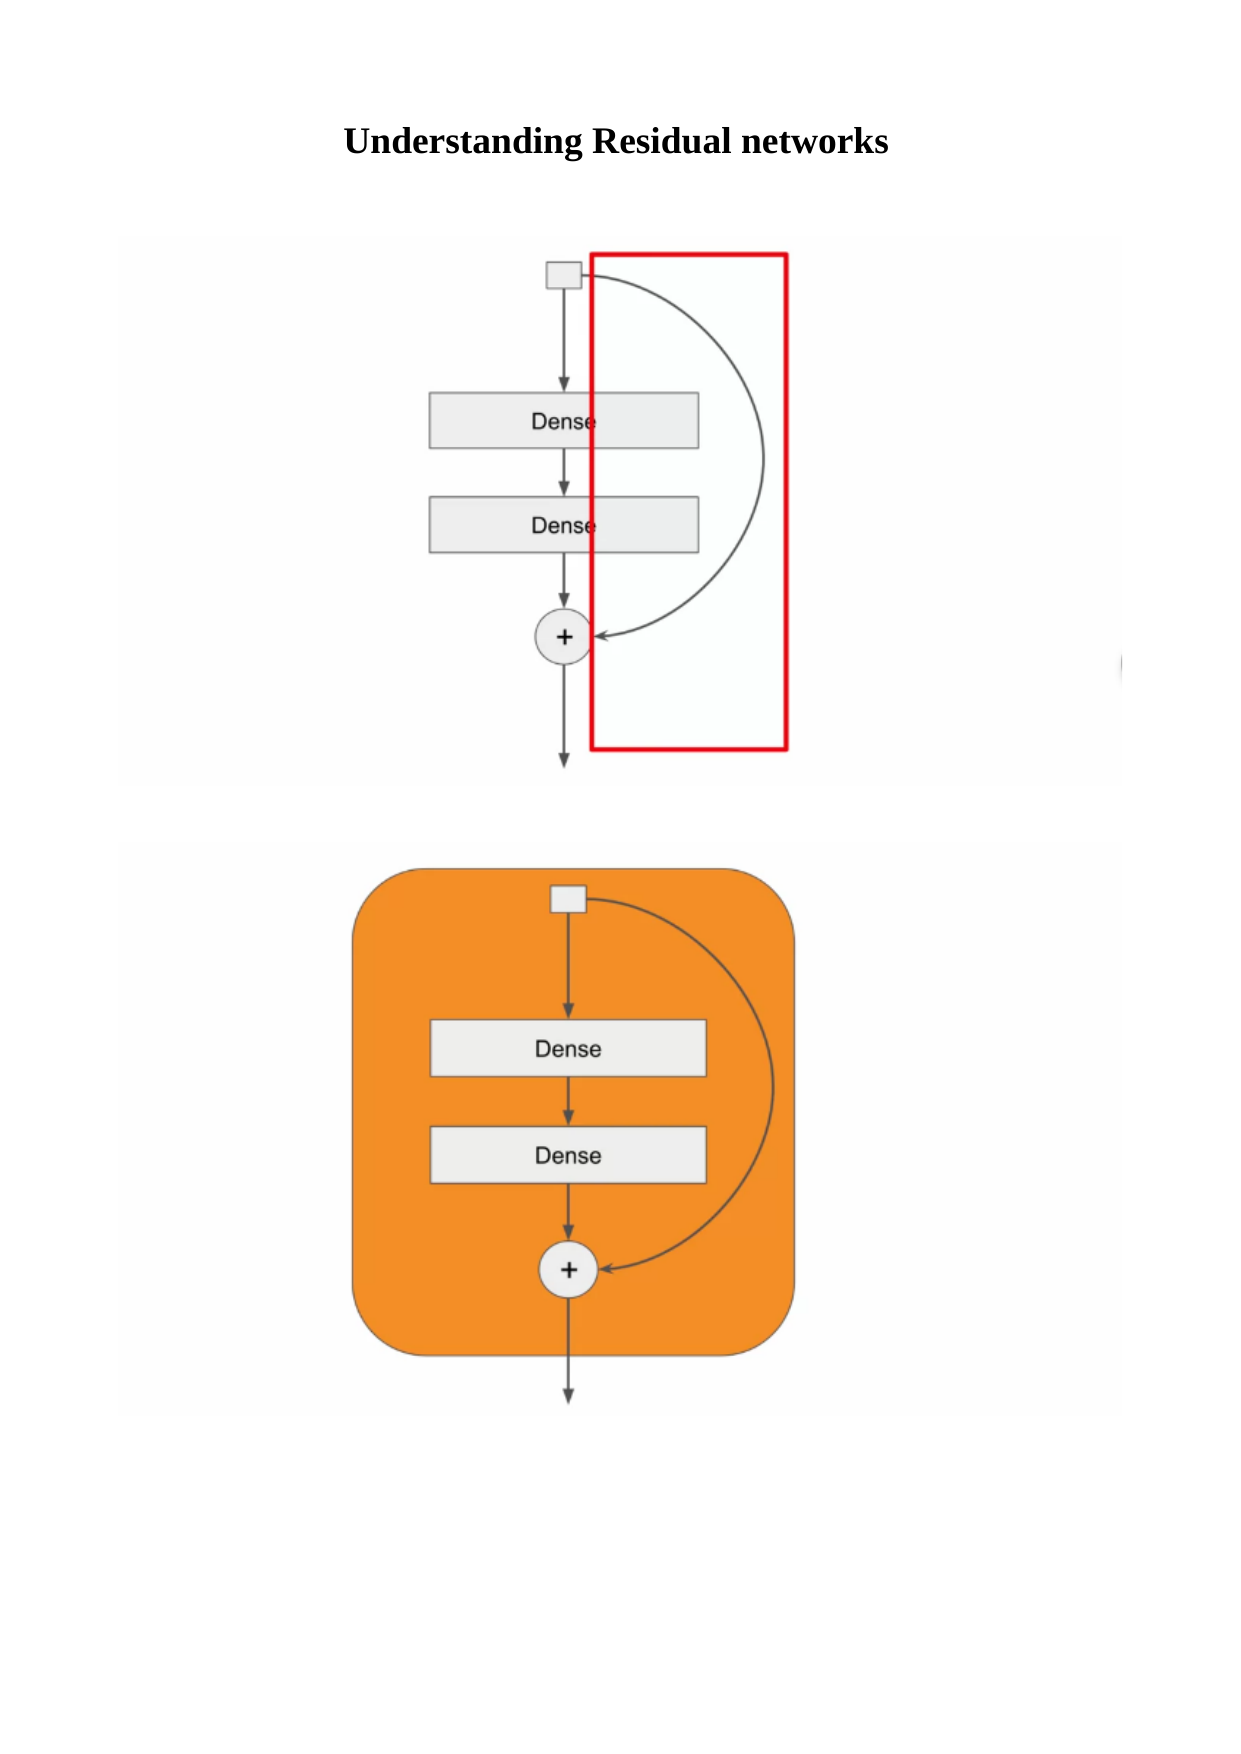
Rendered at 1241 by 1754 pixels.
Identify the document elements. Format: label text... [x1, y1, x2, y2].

picture [118, 236, 1123, 786]
picture [118, 842, 1123, 1416]
subtitle Understanding Residual networks [118, 118, 1122, 161]
